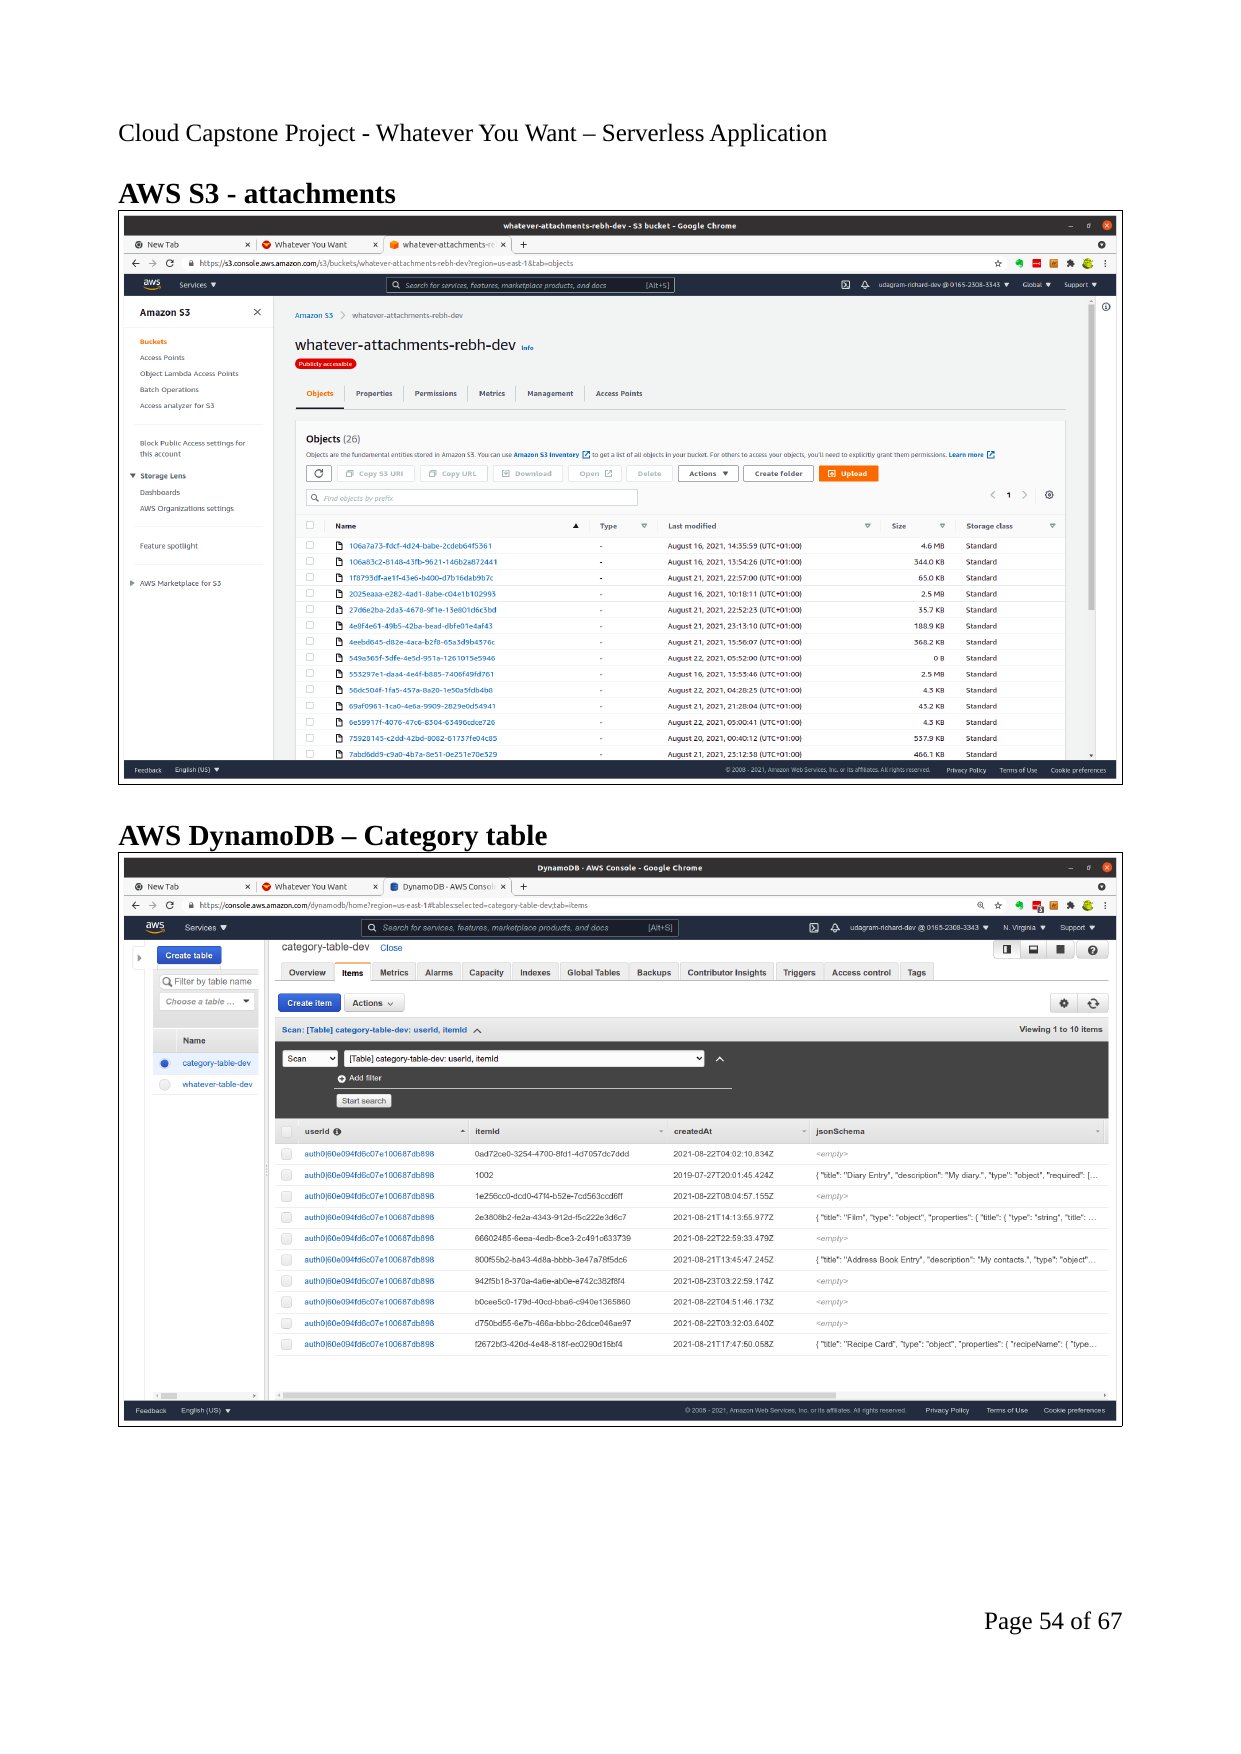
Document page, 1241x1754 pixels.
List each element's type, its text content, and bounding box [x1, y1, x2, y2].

picture [123, 857, 1117, 1421]
subtitle AWS S3 - attachments [118, 176, 1122, 210]
subtitle AWS DynamoDB – Category table [118, 818, 1122, 852]
table_header [119, 853, 1122, 1426]
table_header [119, 211, 1122, 784]
picture [123, 215, 1117, 779]
